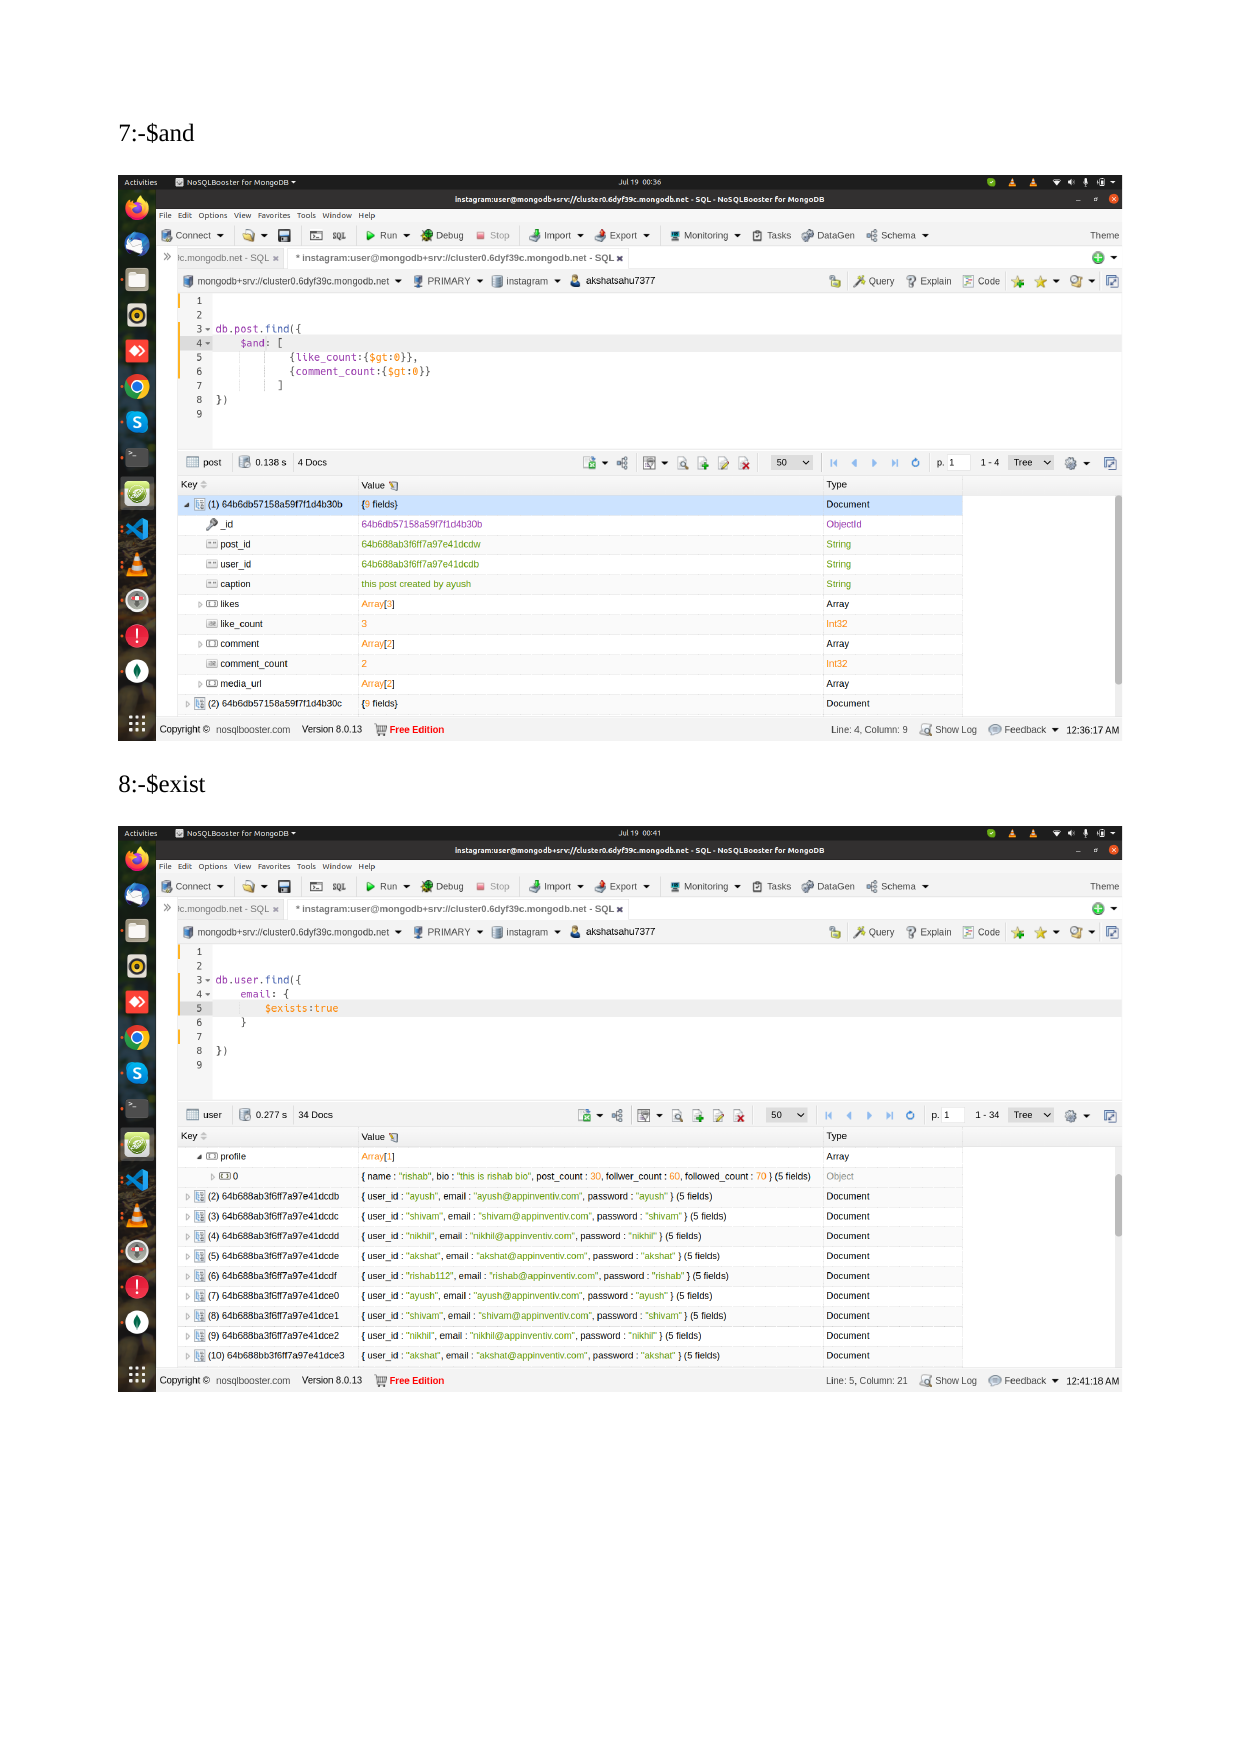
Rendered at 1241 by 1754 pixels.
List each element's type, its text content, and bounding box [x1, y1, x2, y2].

text 8:-$exist [118, 769, 1122, 798]
picture [118, 175, 1123, 741]
picture [118, 826, 1123, 1392]
text 7:-$and [118, 118, 1122, 147]
